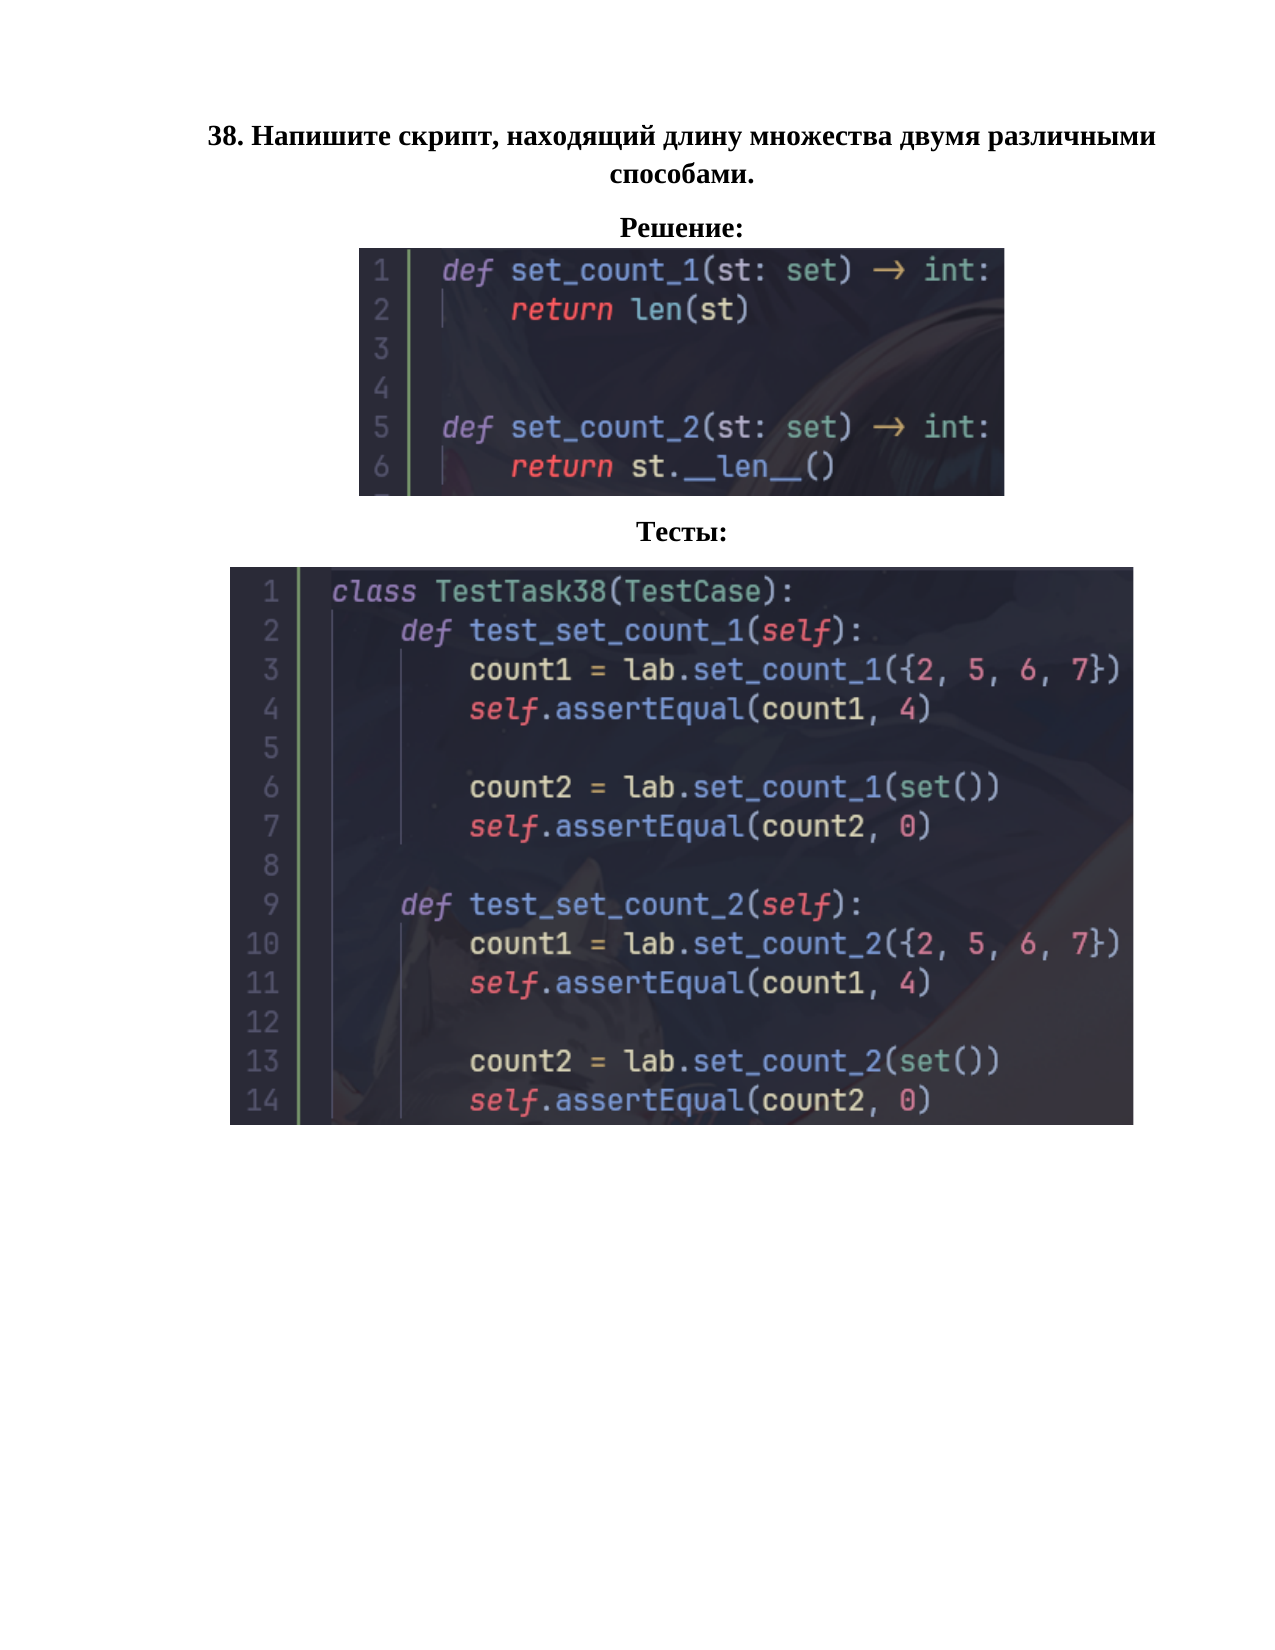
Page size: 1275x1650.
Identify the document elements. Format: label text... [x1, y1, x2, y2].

picture [230, 567, 1134, 1125]
text 38. Напишите скрипт, находящий длину множества двумя различными способами. [177, 118, 1186, 190]
text Решение: [177, 210, 1186, 243]
picture [359, 248, 1005, 496]
text Тесты: [177, 514, 1186, 547]
